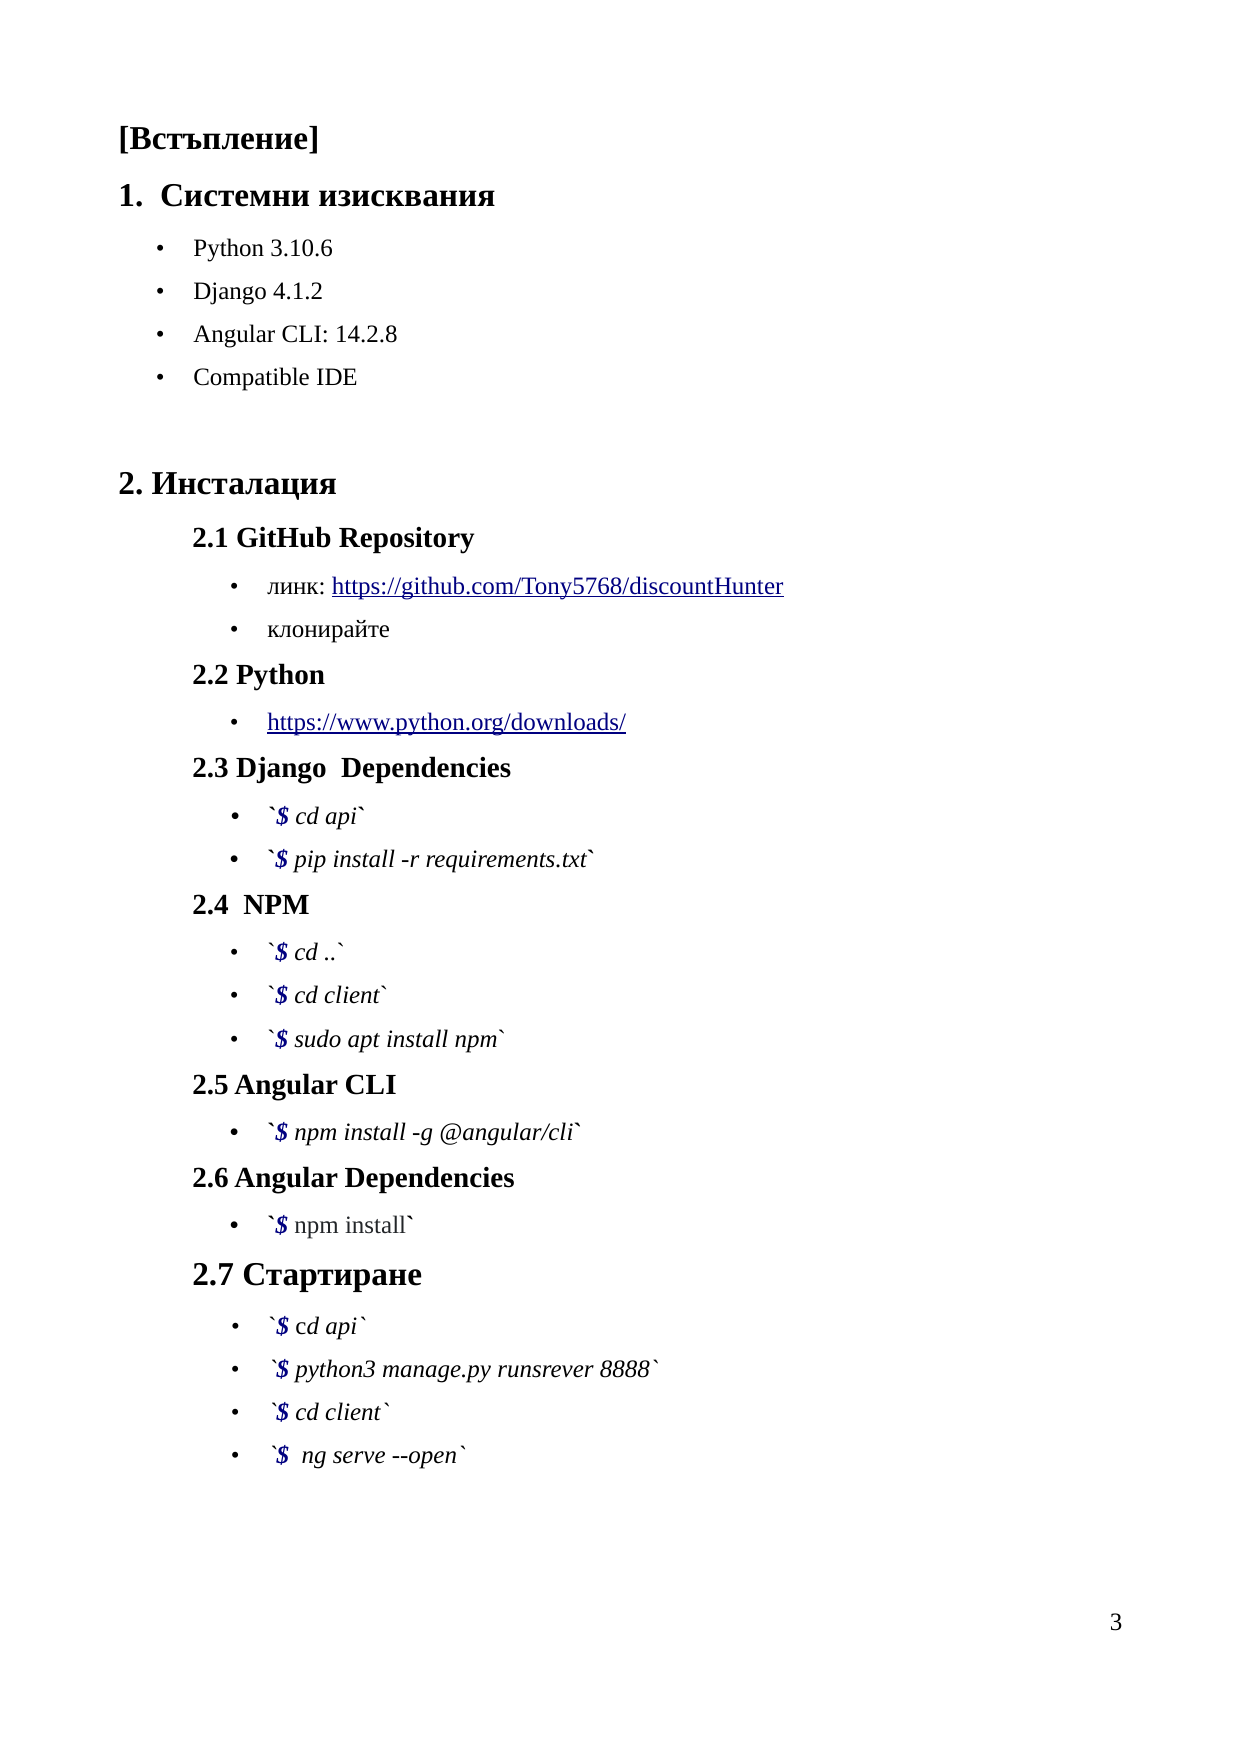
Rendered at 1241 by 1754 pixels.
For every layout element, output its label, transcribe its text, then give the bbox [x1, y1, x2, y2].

list `$ npm install -g @angular/cli` [229, 1117, 1122, 1146]
text 2. Инсталация [118, 463, 1122, 501]
text 1. Системни изисквания [118, 176, 1122, 214]
list Angular CLI: 14.2.8 [156, 319, 1122, 348]
text 2.7 Стартиране [118, 1254, 1122, 1292]
list `$ cd api` [231, 1311, 1122, 1340]
text 2.3 Django Dependencies [118, 751, 1122, 784]
list `$ ng serve --open` [231, 1441, 1122, 1469]
list `$ cd ..` [229, 937, 1122, 966]
text 2.4 NPM [118, 887, 1122, 921]
text 2.6 Angular Dependencies [118, 1160, 1122, 1194]
list Django 4.1.2 [156, 276, 1122, 305]
text 2.2 Python [118, 657, 1122, 691]
list `$ cd api` [231, 801, 1122, 830]
list `$ python3 manage.py runsrever 8888` [231, 1354, 1122, 1383]
list `$ cd client` [231, 1397, 1122, 1426]
text 2.1 GitHub Repository [118, 521, 1122, 554]
list линк: https://github.com/Tony5768/discountHunter [229, 571, 1122, 600]
list `$ pip install -r requirements.txt` [229, 844, 1122, 873]
text 2.5 Angular CLI [118, 1067, 1122, 1100]
list `$ cd client` [229, 981, 1122, 1009]
text [Встъпление] [118, 118, 1122, 156]
list `$ sudo apt install npm` [229, 1024, 1122, 1052]
list https://www.python.org/downloads/ [229, 707, 1122, 736]
list клонирайте [229, 614, 1122, 643]
list Compatible IDE [156, 362, 1122, 391]
list Python 3.10.6 [156, 233, 1122, 262]
list `$ npm install` [229, 1211, 1122, 1239]
